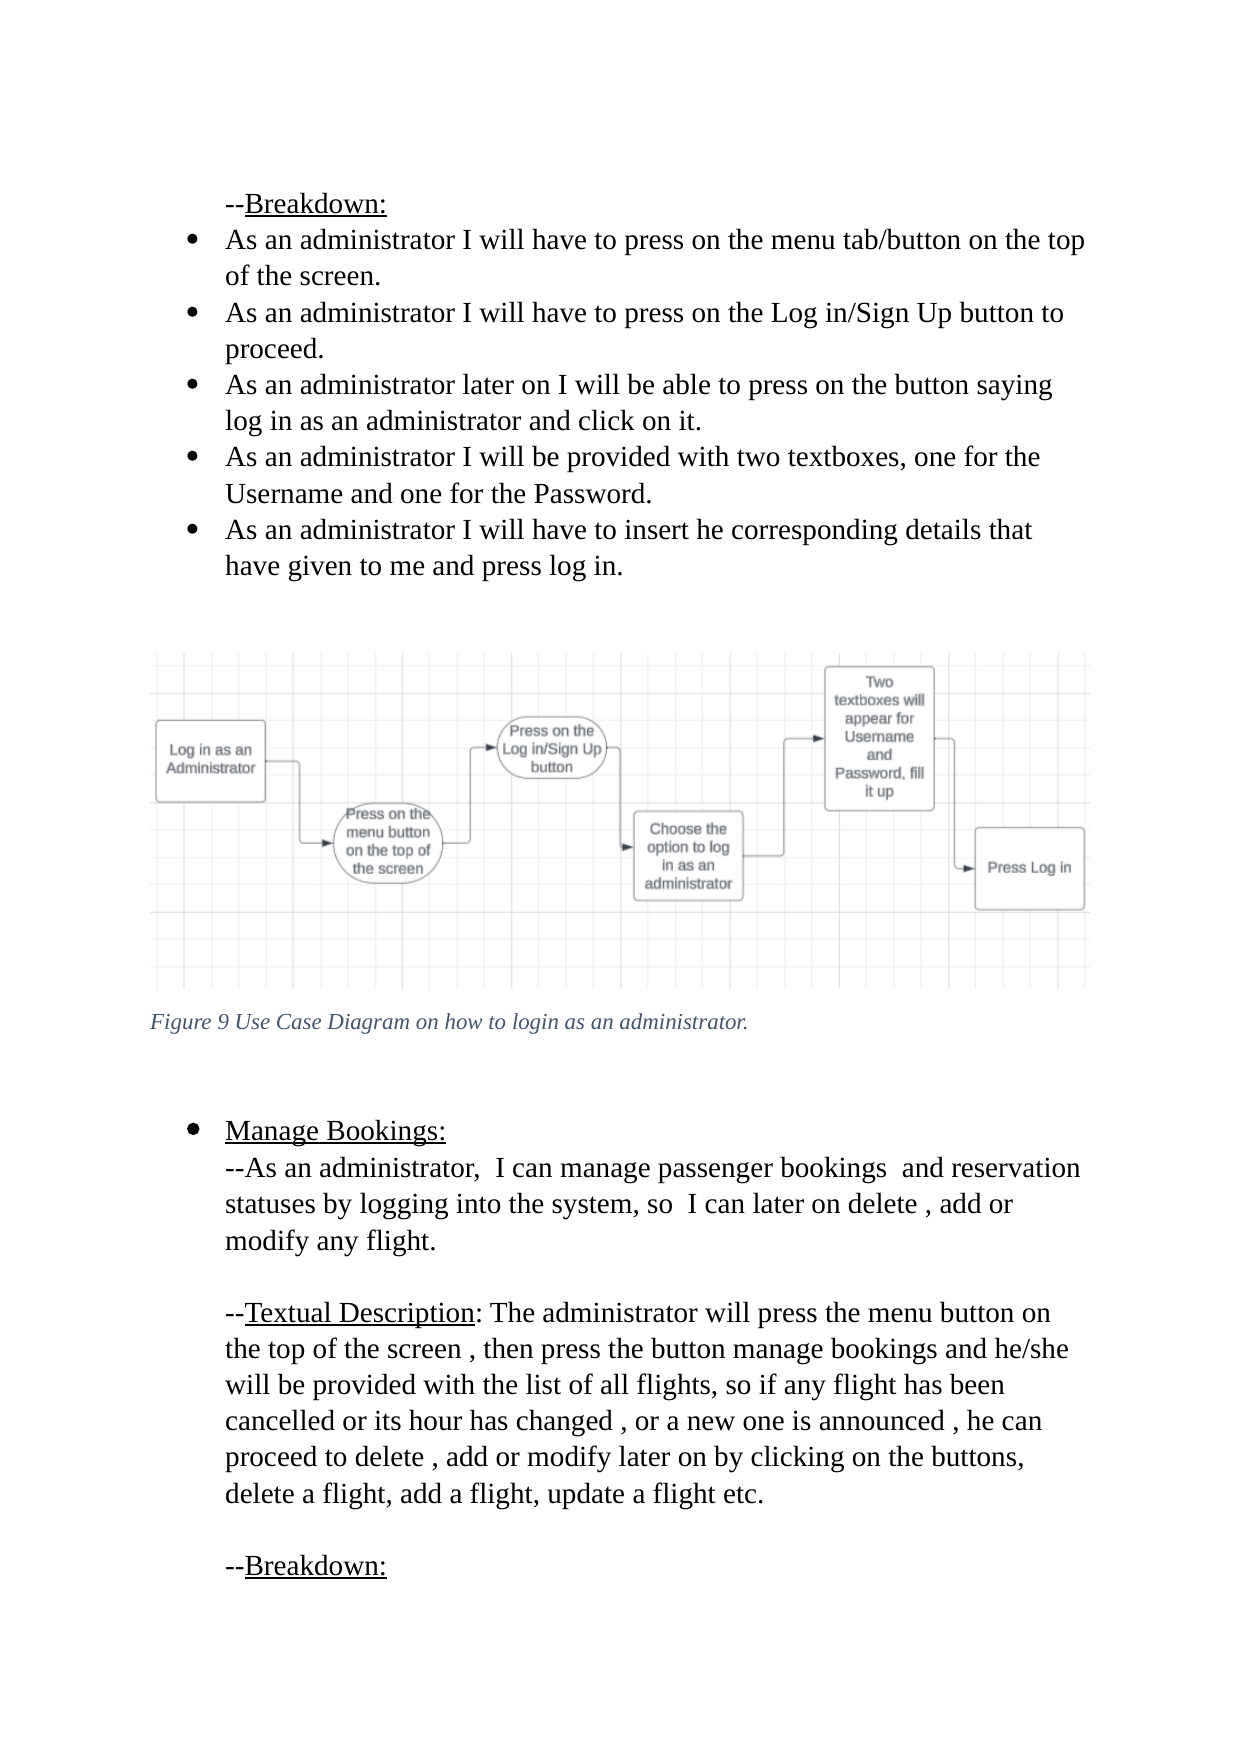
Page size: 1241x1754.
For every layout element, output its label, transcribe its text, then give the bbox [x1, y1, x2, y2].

picture [150, 653, 1091, 989]
list As an administrator I will have to press on the menu tab/button on the top of the screen. [187, 222, 1090, 292]
list As an administrator I will have to insert he corresponding details that have given to me and press log in. [187, 512, 1090, 582]
list As an administrator later on I will be able to press on the button saying log in as an administrator and click on it. [187, 367, 1090, 437]
list As an administrator I will have to press on the Log in/Sign Up button to proceed. [187, 295, 1090, 364]
list Manage Bookings: [187, 1113, 1090, 1148]
list As an administrator I will be provided with two textboxes, one for the Username and one for the Password. [187, 439, 1090, 509]
list --Textual Description: The administrator will press the menu button on the top of the screen , then press the button manage bookings and he/she will be provided with the list of all flights, so if any flight has been cancelled or its hour has changed , or a new one is announced , he can proceed to delete , add or modify later on by clicking on the buttons, delete a flight, add a flight, update a flight etc. [225, 1295, 1090, 1509]
list --Breakdown: [225, 186, 1090, 220]
text Figure 9 Use Case Diagram on how to login as an administrator. [150, 1008, 1090, 1034]
list --As an administrator, I can manage passenger bookings and reservation statuses by logging into the system, so I can later on delete , add or modify any flight. [225, 1150, 1090, 1256]
list --Breakdown: [225, 1548, 1090, 1582]
